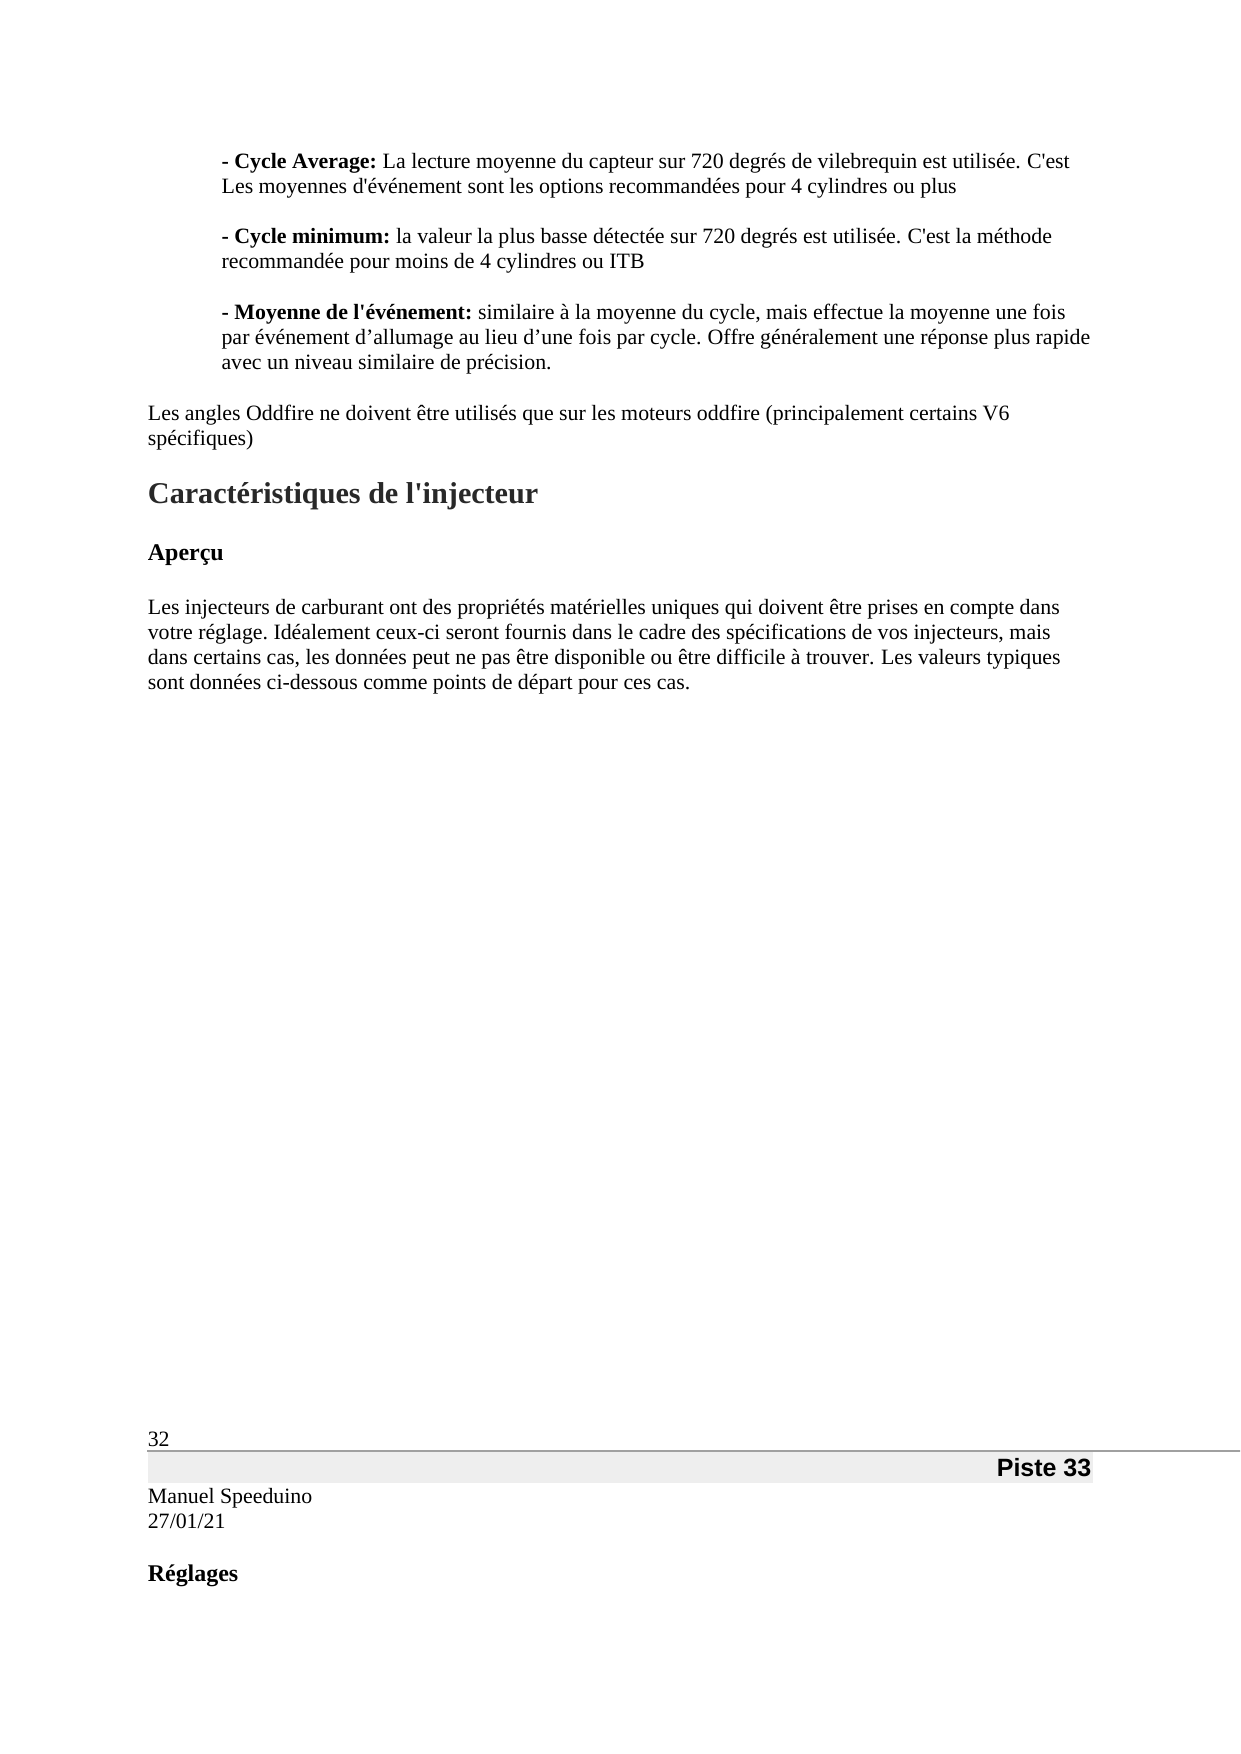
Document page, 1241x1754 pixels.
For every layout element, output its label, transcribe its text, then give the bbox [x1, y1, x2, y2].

text Caractéristiques de l'injecteur [148, 475, 1093, 510]
text Réglages [148, 1558, 1093, 1586]
text - Moyenne de l'événement: similaire à la moyenne du cycle, mais effectue la moyenne une fois par événement d’allumage au lieu d’une fois par cycle. Offre généralement une réponse plus rapide avec un niveau similaire de précision. [221, 299, 1093, 374]
text - Cycle minimum: la valeur la plus basse détectée sur 720 degrés est utilisée. C'est la méthode recommandée pour moins de 4 cylindres ou ITB [221, 223, 1093, 274]
text - Cycle Average: La lecture moyenne du capteur sur 720 degrés de vilebrequin est utilisée. C'est Les moyennes d'événement sont les options recommandées pour 4 cylindres ou plus [221, 148, 1093, 198]
table_header Piste 33 [148, 1452, 1093, 1483]
text Les injecteurs de carburant ont des propriétés matérielles uniques qui doivent être prises en compte dans votre réglage. Idéalement ceux-ci seront fournis dans le cadre des spécifications de vos injecteurs, mais dans certains cas, les données peut ne pas être disponible ou être difficile à trouver. Les valeurs typiques sont données ci-dessous comme points de départ pour ces cas. [148, 594, 1093, 694]
text 32 [148, 1426, 1093, 1450]
text Aperçu [148, 538, 1093, 566]
text 27/01/21 [148, 1508, 1093, 1533]
text Les angles Oddfire ne doivent être utilisés que sur les moteurs oddfire (principalement certains V6 spécifiques) [148, 400, 1093, 450]
text Manuel Speeduino [148, 1483, 1093, 1508]
